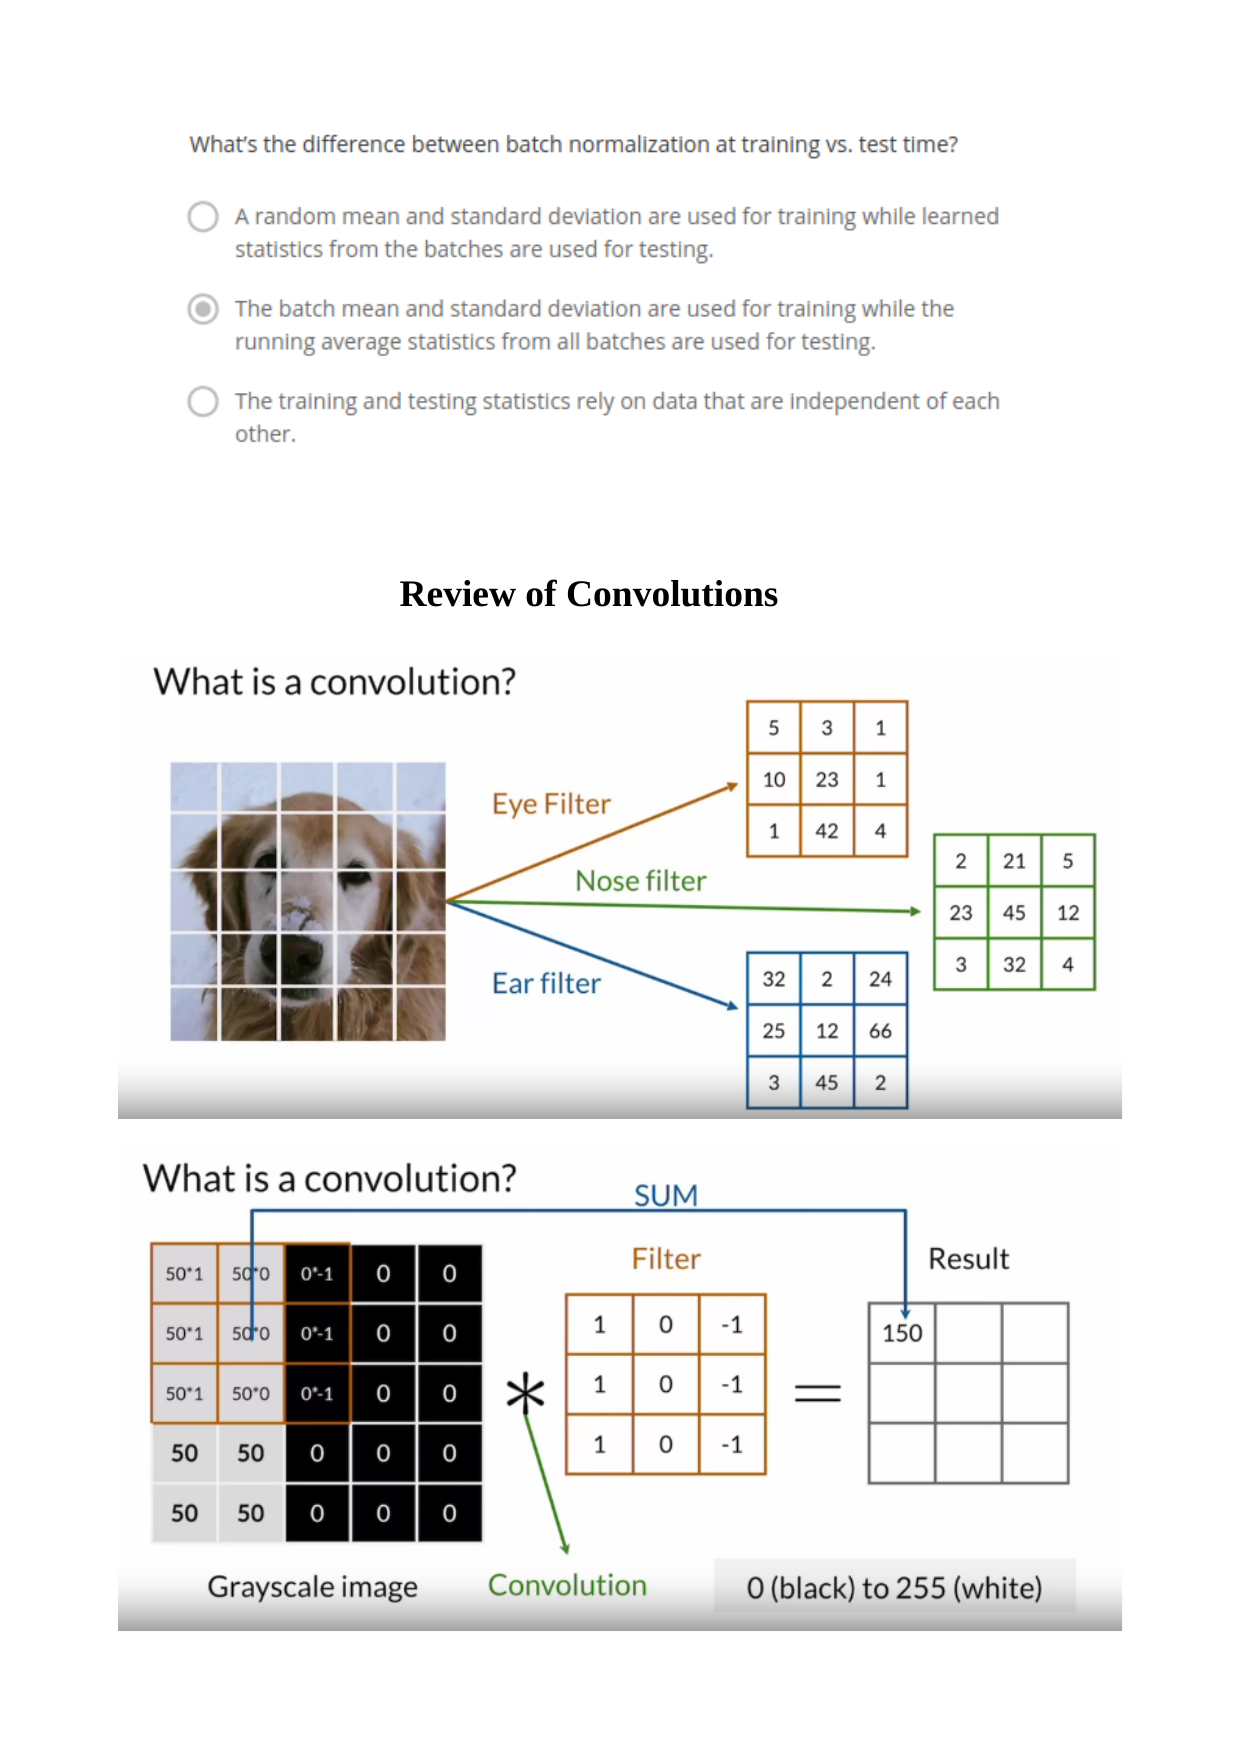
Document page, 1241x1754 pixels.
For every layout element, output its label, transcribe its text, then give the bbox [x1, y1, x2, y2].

subtitle Review of Convolutions [118, 572, 1122, 615]
picture [118, 656, 1123, 1119]
picture [168, 118, 1072, 461]
picture [118, 1147, 1123, 1631]
